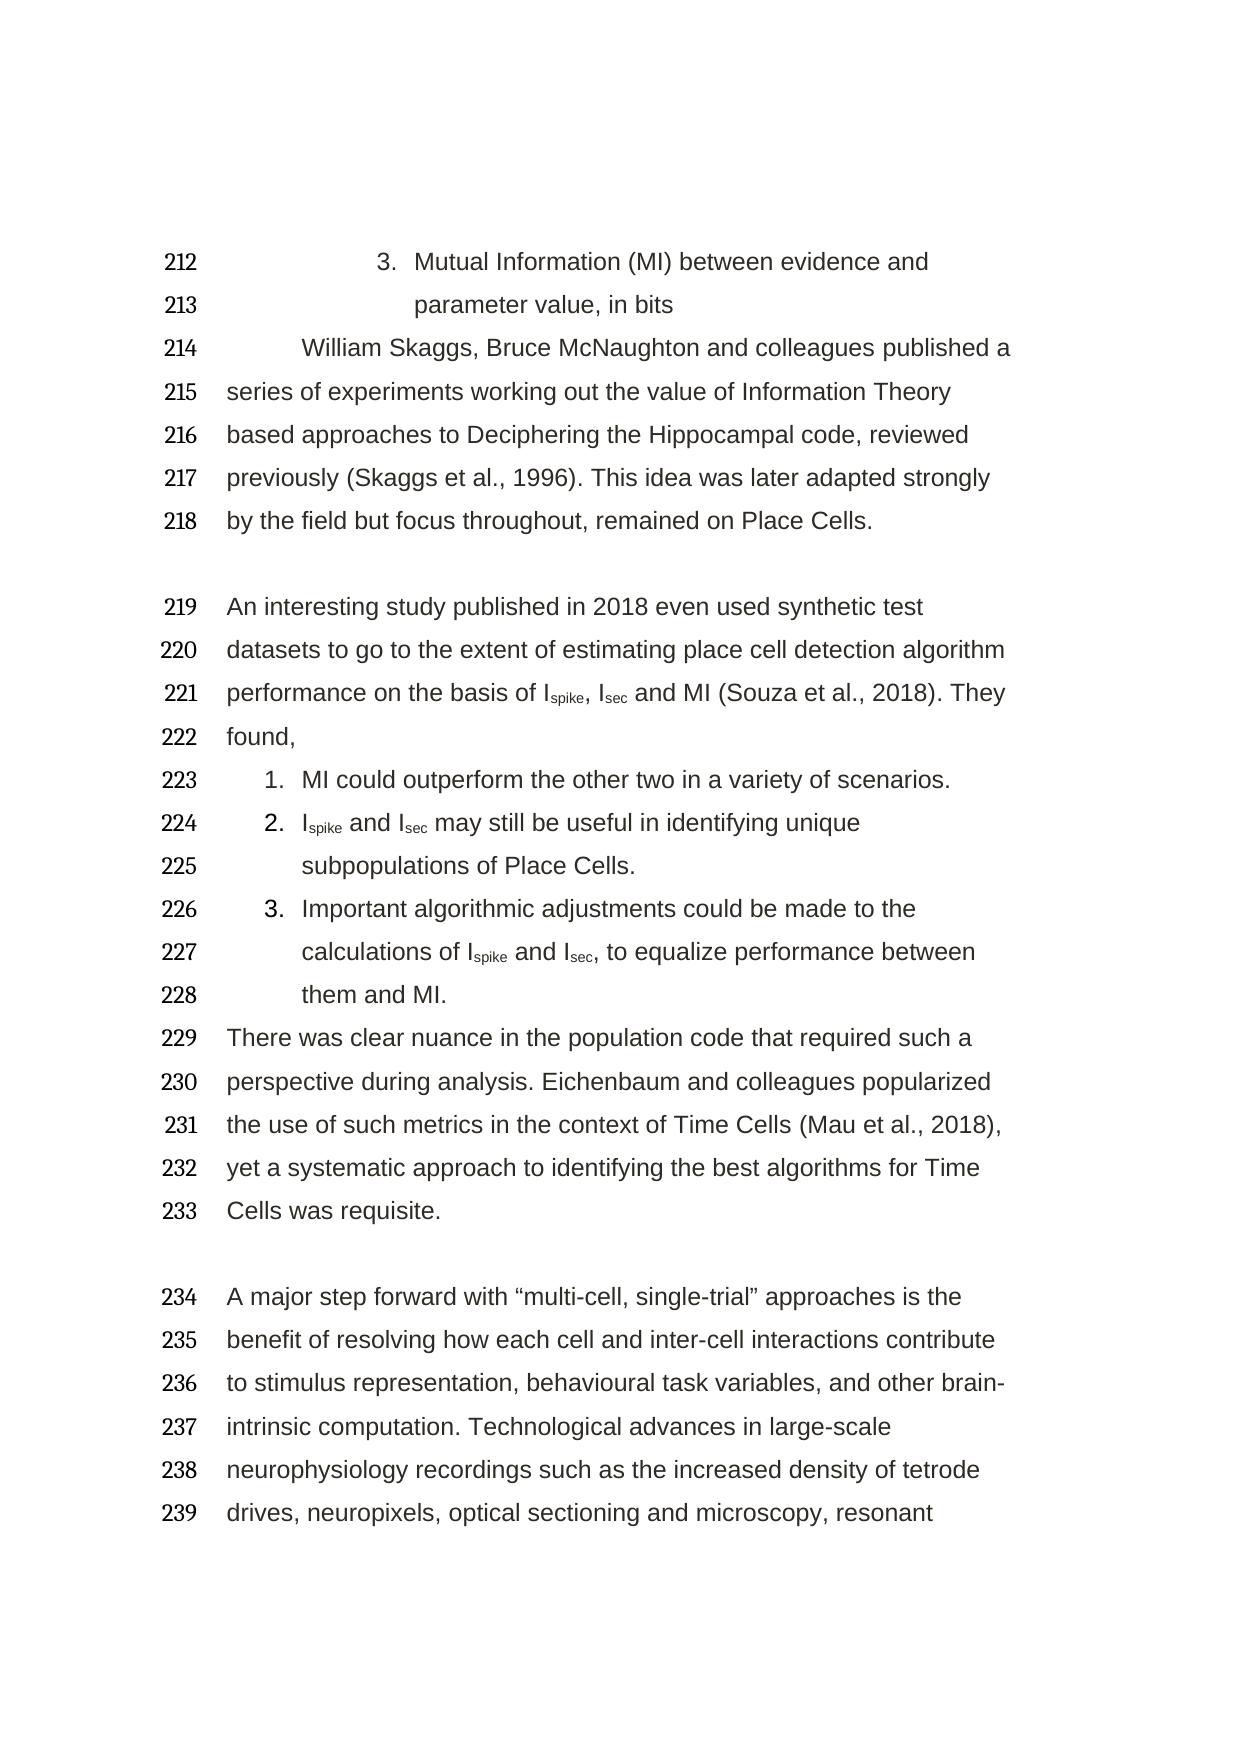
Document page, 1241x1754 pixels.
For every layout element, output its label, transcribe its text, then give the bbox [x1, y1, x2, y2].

list MI could outperform the other two in a variety of scenarios. [264, 765, 1014, 793]
text There was clear nuance in the population code that required such a perspective during analysis. Eichenbaum and colleagues popularized the use of such metrics in the context of Time Cells (Mau et al., 2018)⁠, yet a systematic approach to identifying the best algorithms for Time Cells was requisite. [226, 1023, 1014, 1225]
text A major step forward with “multi-cell, single-trial” approaches is the benefit of resolving how each cell and inter-cell interactions contribute to stimulus representation, behavioural task variables, and other brain-intrinsic computation. Technological advances in large-scale neurophysiology recordings such as the increased density of tetrode drives, neuropixels, optical sectioning and microscopy, resonant [226, 1282, 1014, 1527]
text William Skaggs, Bruce McNaughton and colleagues published a series of experiments working out the value of Information Theory based approaches to Deciphering the Hippocampal code, reviewed previously (Skaggs et al., 1996)⁠. This idea was later adapted strongly by the field but focus throughout, remained on Place Cells. [226, 333, 1014, 535]
list Mutual Information (MI) between evidence and parameter value, in bits [376, 247, 1014, 319]
text An interesting study published in 2018 even used synthetic test datasets to go to the extent of estimating place cell detection algorithm performance on the basis of Ispike, Isec and MI (Souza et al., 2018)⁠. They found, [226, 592, 1014, 750]
list Important algorithmic adjustments could be made to the calculations of Ispike and Isec, to equalize performance between them and MI. [264, 894, 1014, 1009]
list Ispike and Isec may still be useful in identifying unique subpopulations of Place Cells. [264, 808, 1014, 880]
